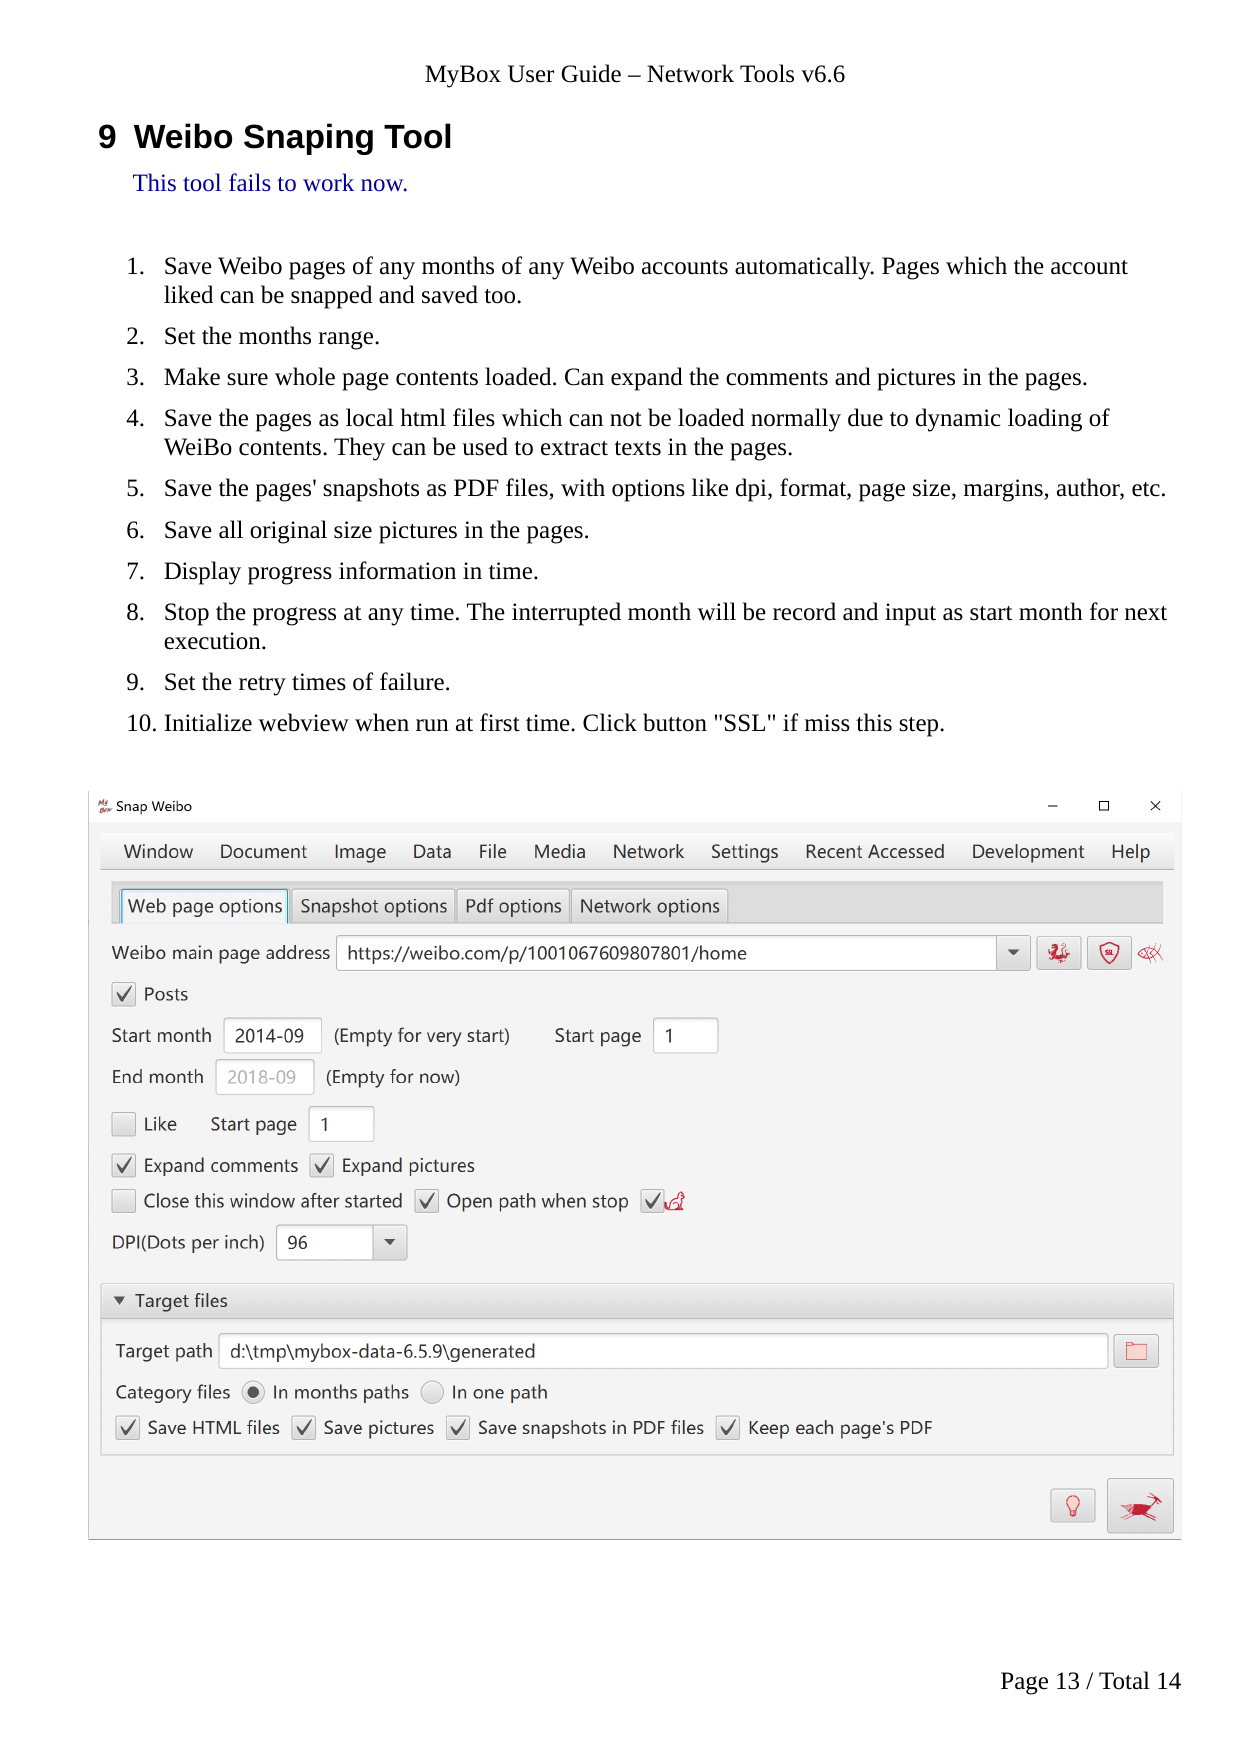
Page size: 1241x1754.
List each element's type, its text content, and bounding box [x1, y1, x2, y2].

list Display progress information in time. [126, 556, 1181, 585]
list Save Weibo pages of any months of any Weibo accounts automatically. Pages which the account liked can be snapped and saved too. [126, 251, 1181, 308]
list Stop the progress at any time. The interrupted month will be record and input as start month for next execution. [126, 597, 1181, 655]
list Save all original size pictures in the pages. [126, 515, 1181, 543]
list Set the retry times of failure. [126, 667, 1181, 696]
subtitle Weibo Snaping Tool [88, 117, 1181, 156]
list Save the pages as local html files which can not be loaded normally due to dynamic loading of WeiBo contents. They can be used to extract texts in the pages. [126, 403, 1181, 461]
list Initialize webview when run at first time. Click button "SSL" if miss this step. [126, 708, 1181, 737]
list Set the months range. [126, 321, 1181, 350]
list Save the pages' snapshots as PDF files, with options like dpi, format, page size, margins, author, etc. [126, 473, 1181, 502]
text This tool fails to work now. [88, 168, 1181, 197]
picture [88, 791, 1182, 1540]
list Make sure whole page contents loaded. Can expand the comments and pictures in the pages. [126, 362, 1181, 391]
